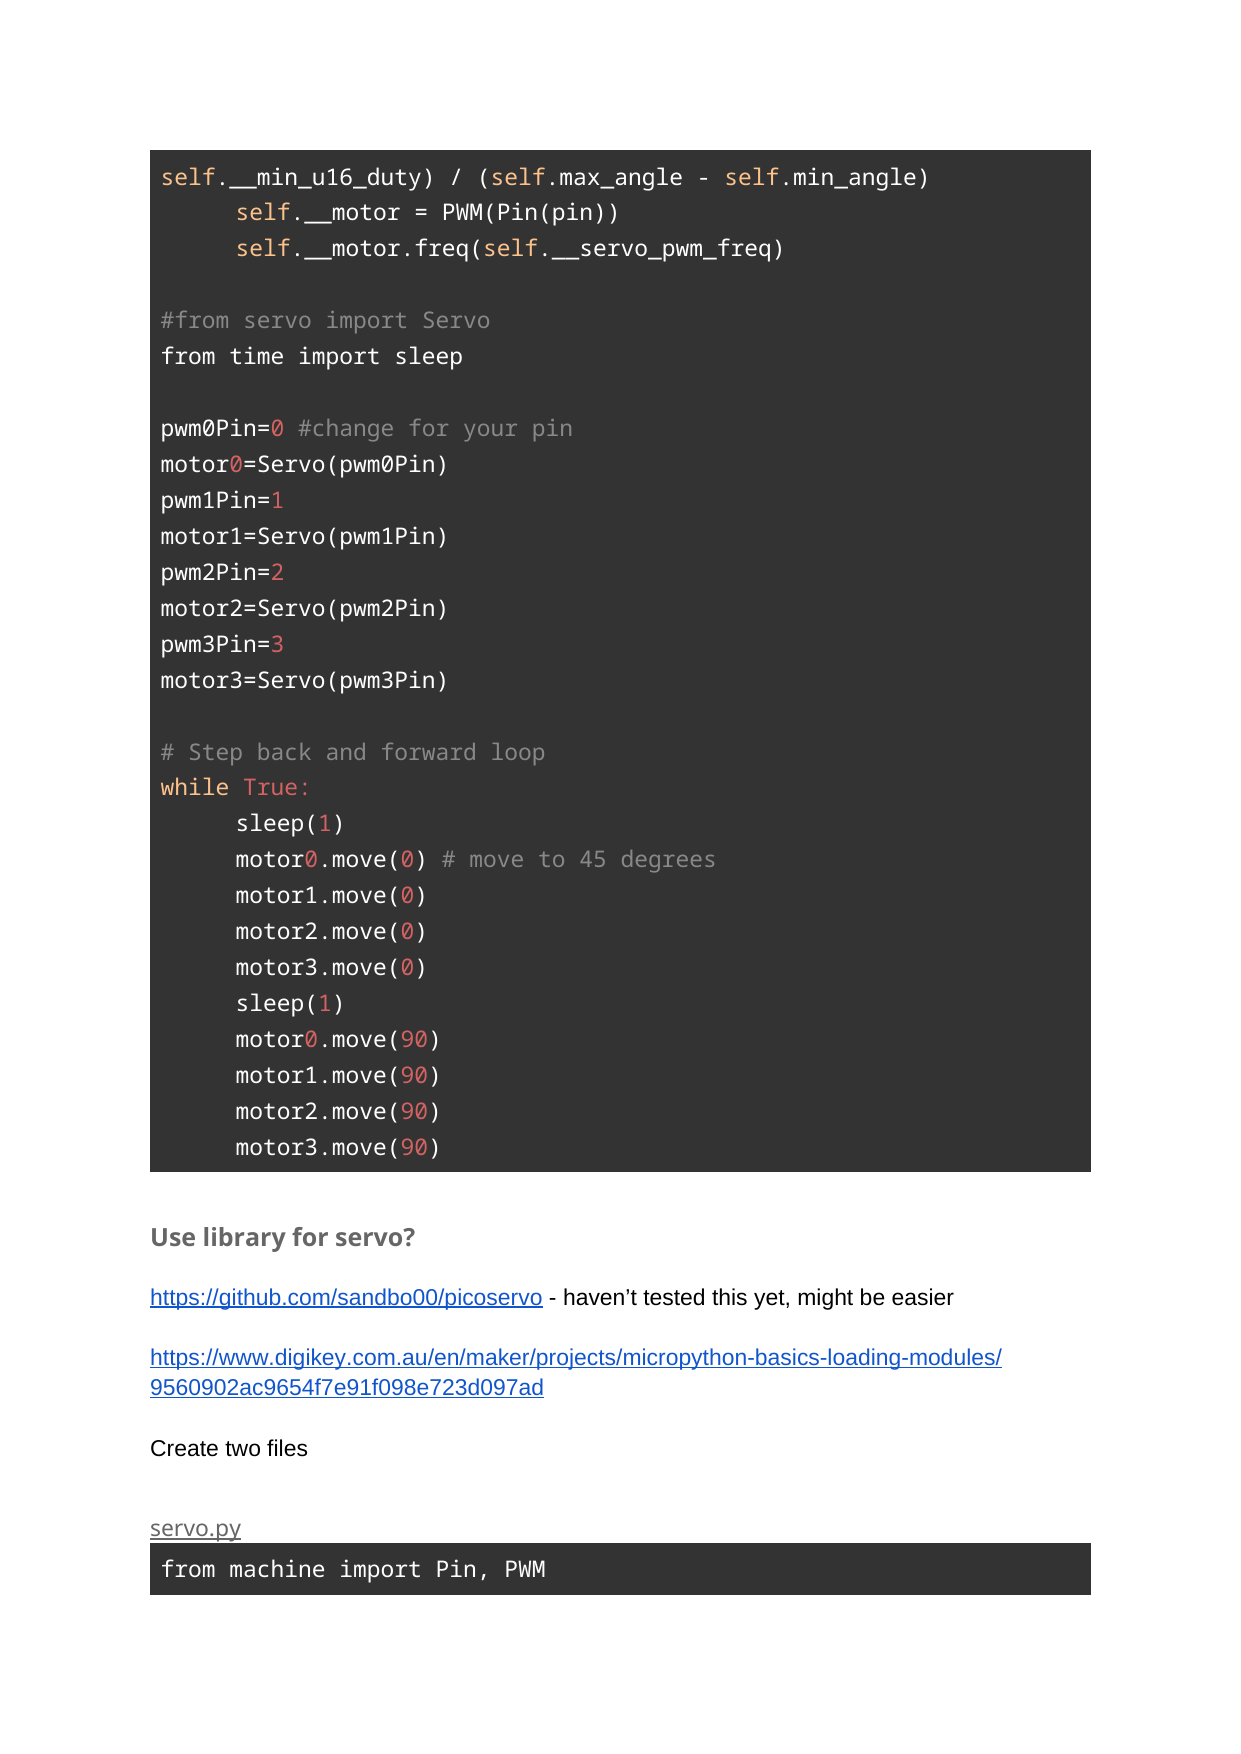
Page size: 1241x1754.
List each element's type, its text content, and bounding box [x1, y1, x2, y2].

text https://github.com/sandbo00/picoservo - haven’t tested this yet, might be easier [150, 1283, 1090, 1310]
subtitle Use library for servo? [150, 1219, 1090, 1253]
table_header - self.__min_u16_duty) / (self.max_angle - self.min_angle) self.__motor = PWM(Pin(pin)) self.__motor.freq(self.__servo_pwm_freq) #from servo import Servo from time import sleep pwm0Pin=0 #change for your pin motor0=Servo(pwm0Pin) pwm1Pin=1 motor1=Servo(pwm1Pin) pwm2Pin=2 motor2=Servo(pwm2Pin) pwm3Pin=3 motor3=Servo(pwm3Pin) # Step back and forward loop while True: sleep(1) motor0.move(0) # move to 45 degrees motor1.move(0) motor2.move(0) motor3.move(0) sleep(1) motor0.move(90) motor1.move(90) motor2.move(90) motor3.move(90) [150, 150, 1091, 1172]
table_header from machine import Pin, PWM [150, 1543, 1091, 1595]
text Create two files [150, 1434, 1090, 1461]
text https://www.digikey.com.au/en/maker/projects/micropython-basics-loading-modules/9560902ac9654f7e91f098e723d097ad [150, 1344, 1090, 1401]
subtitle servo.py [150, 1512, 1090, 1543]
